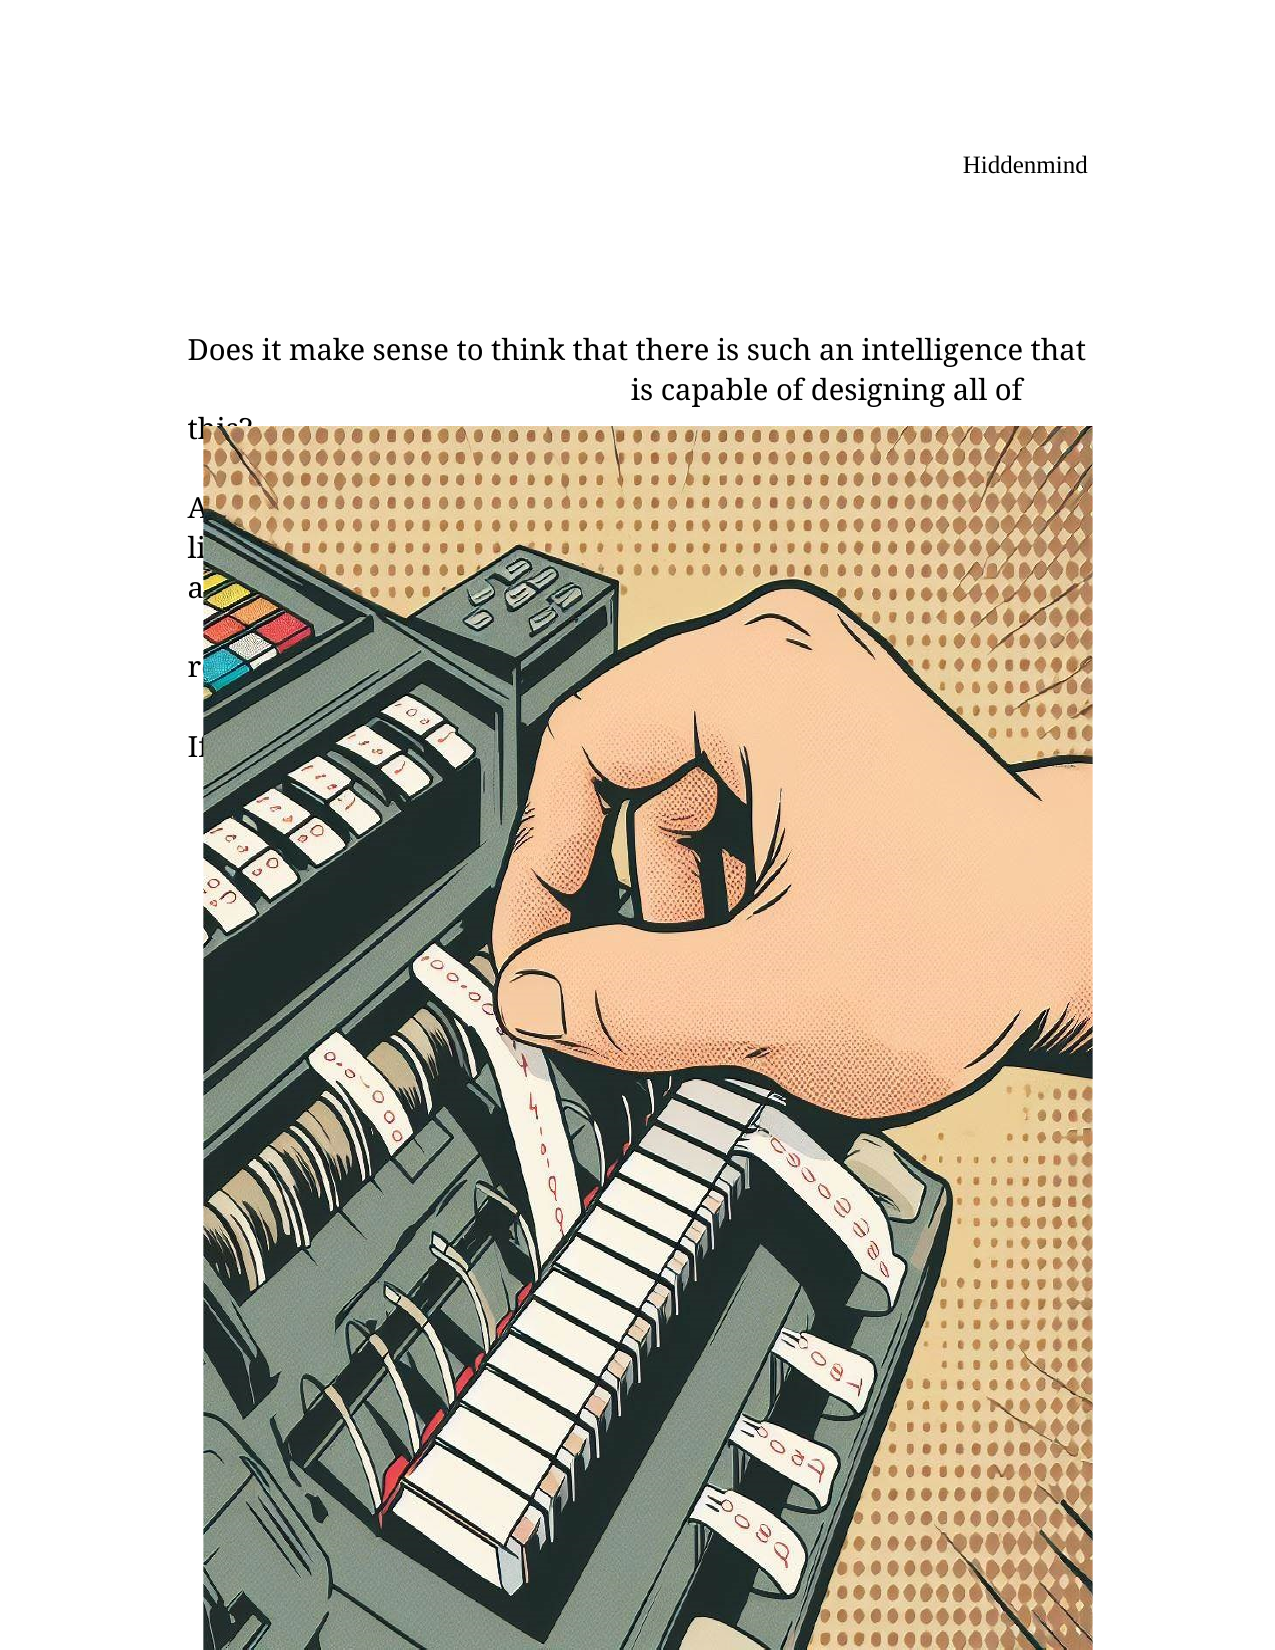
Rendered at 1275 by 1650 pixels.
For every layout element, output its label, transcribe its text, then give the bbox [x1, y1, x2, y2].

text Does it make sense to think that there is such an intelligence that [187, 329, 1087, 369]
text is capable of designing all of this? [187, 369, 1087, 448]
picture [203, 426, 1093, 1650]
text and has placed me here, on Earth, for a specific reason. [187, 607, 203, 686]
